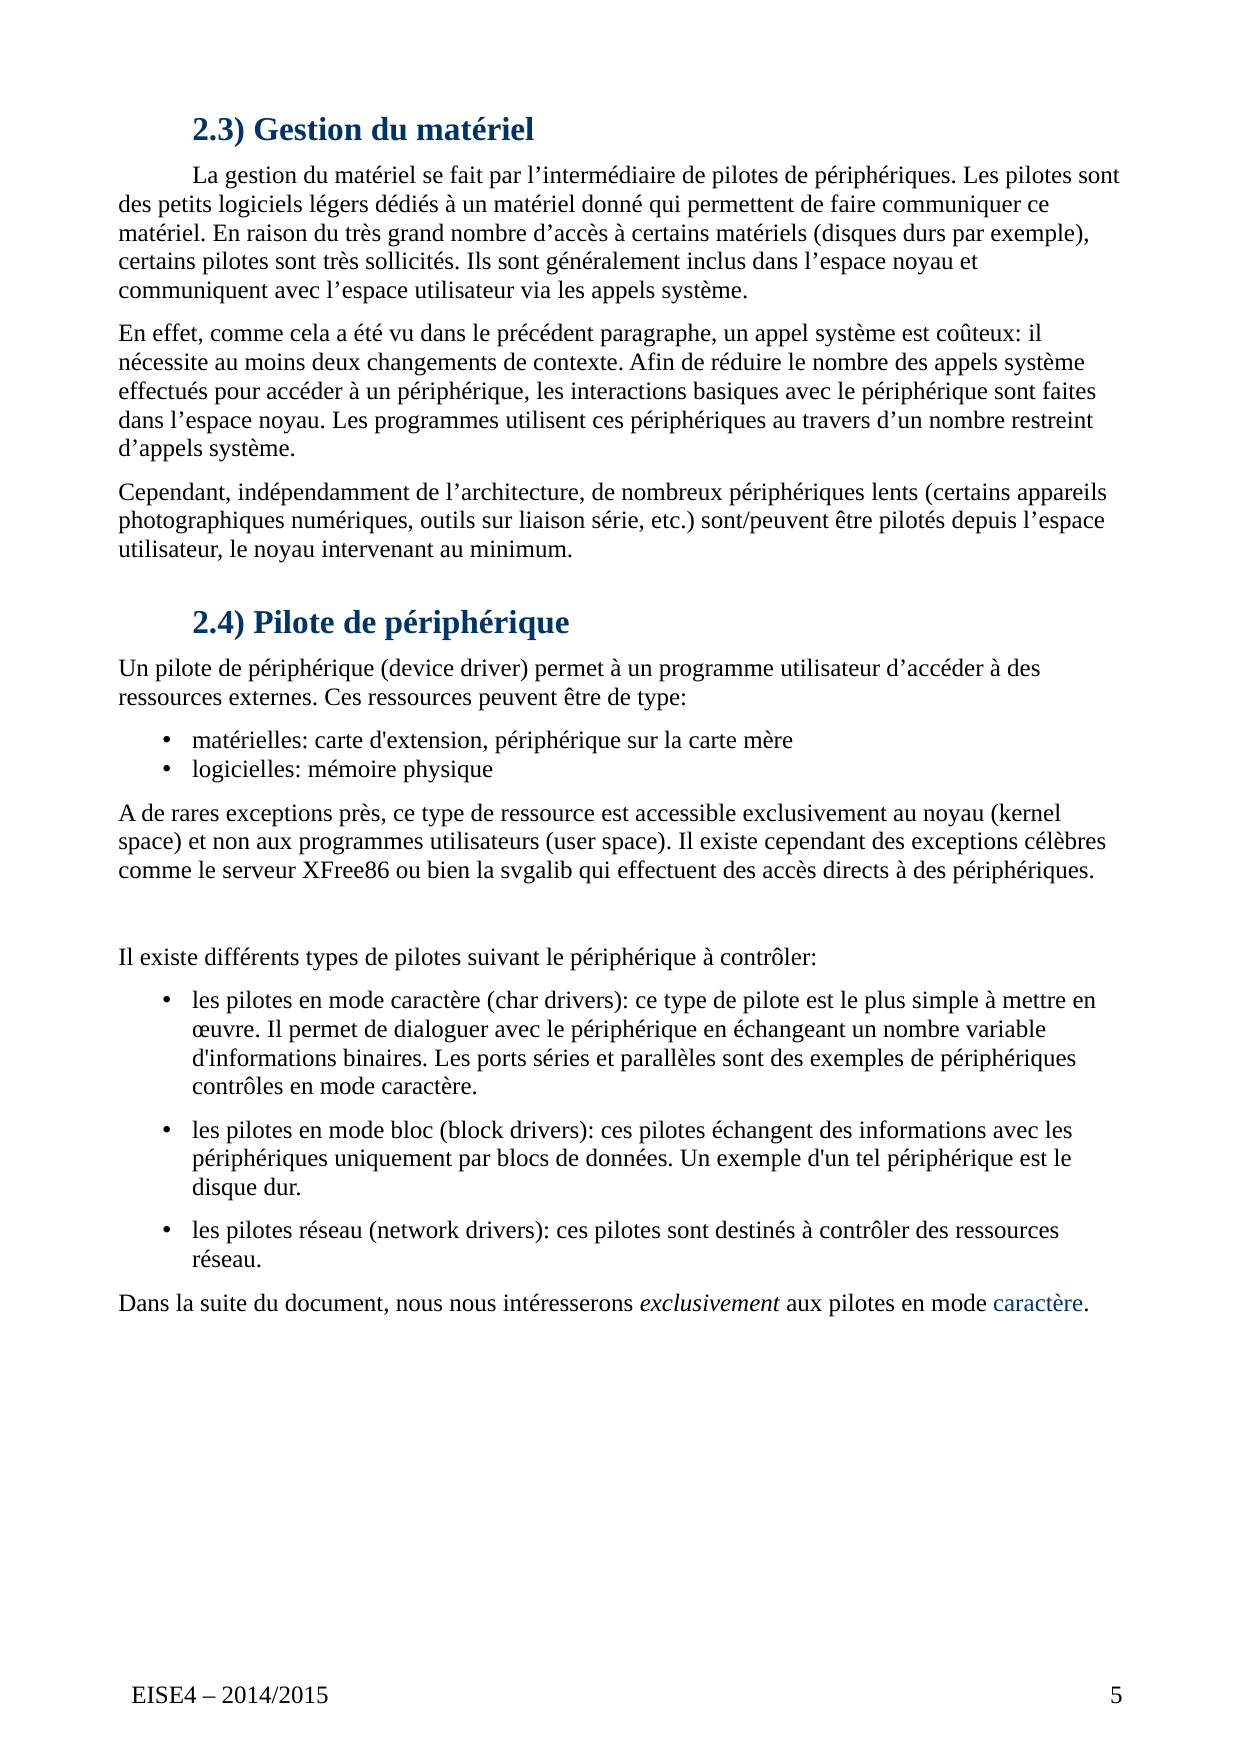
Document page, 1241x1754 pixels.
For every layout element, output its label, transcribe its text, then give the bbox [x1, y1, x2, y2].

text En effet, comme cela a été vu dans le précédent paragraphe, un appel système est coûteux: il nécessite au moins deux changements de contexte. Afin de réduire le nombre des appels système effectués pour accéder à un périphérique, les interactions basiques avec le périphérique sont faites dans l’espace noyau. Les programmes utilisent ces périphériques au travers d’un nombre restreint d’appels système. [118, 318, 1122, 462]
list logicielles: mémoire physique [162, 754, 1122, 783]
list matérielles: carte d'extension, périphérique sur la carte mère [162, 726, 1122, 754]
text Un pilote de périphérique (device driver) permet à un programme utilisateur d’accéder à des ressources externes. Ces ressources peuvent être de type: [118, 653, 1122, 711]
text Il existe différents types de pilotes suivant le périphérique à contrôler: [118, 942, 1122, 971]
list les pilotes en mode caractère (char drivers): ce type de pilote est le plus simple à mettre en œuvre. Il permet de dialoguer avec le périphérique en échangeant un nombre variable d'informations binaires. Les ports séries et parallèles sont des exemples de périphériques contrôles en mode caractère. [162, 985, 1122, 1100]
subtitle 2.3) Gestion du matériel [118, 109, 1122, 148]
list les pilotes en mode bloc (block drivers): ces pilotes échangent des informations avec les périphériques uniquement par blocs de données. Un exemple d'un tel périphérique est le disque dur. [162, 1115, 1122, 1201]
list les pilotes réseau (network drivers): ces pilotes sont destinés à contrôler des ressources réseau. [162, 1216, 1122, 1273]
text Dans la suite du document, nous nous intéresserons exclusivement aux pilotes en mode caractère. [118, 1288, 1122, 1316]
text A de rares exceptions près, ce type de ressource est accessible exclusivement au noyau (kernel space) et non aux programmes utilisateurs (user space). Il existe cependant des exceptions célèbres comme le serveur XFree86 ou bien la svgalib qui effectuent des accès directs à des périphériques. [118, 798, 1122, 884]
subtitle 2.4) Pilote de périphérique [118, 603, 1122, 641]
text La gestion du matériel se fait par l’intermédiaire de pilotes de périphériques. Les pilotes sont des petits logiciels légers dédiés à un matériel donné qui permettent de faire communiquer ce matériel. En raison du très grand nombre d’accès à certains matériels (disques durs par exemple), certains pilotes sont très sollicités. Ils sont généralement inclus dans l’espace noyau et communiquent avec l’espace utilisateur via les appels système. [118, 160, 1122, 304]
text Cependant, indépendamment de l’architecture, de nombreux périphériques lents (certains appareils photographiques numériques, outils sur liaison série, etc.) sont/peuvent être pilotés depuis l’espace utilisateur, le noyau intervenant au minimum. [118, 477, 1122, 563]
